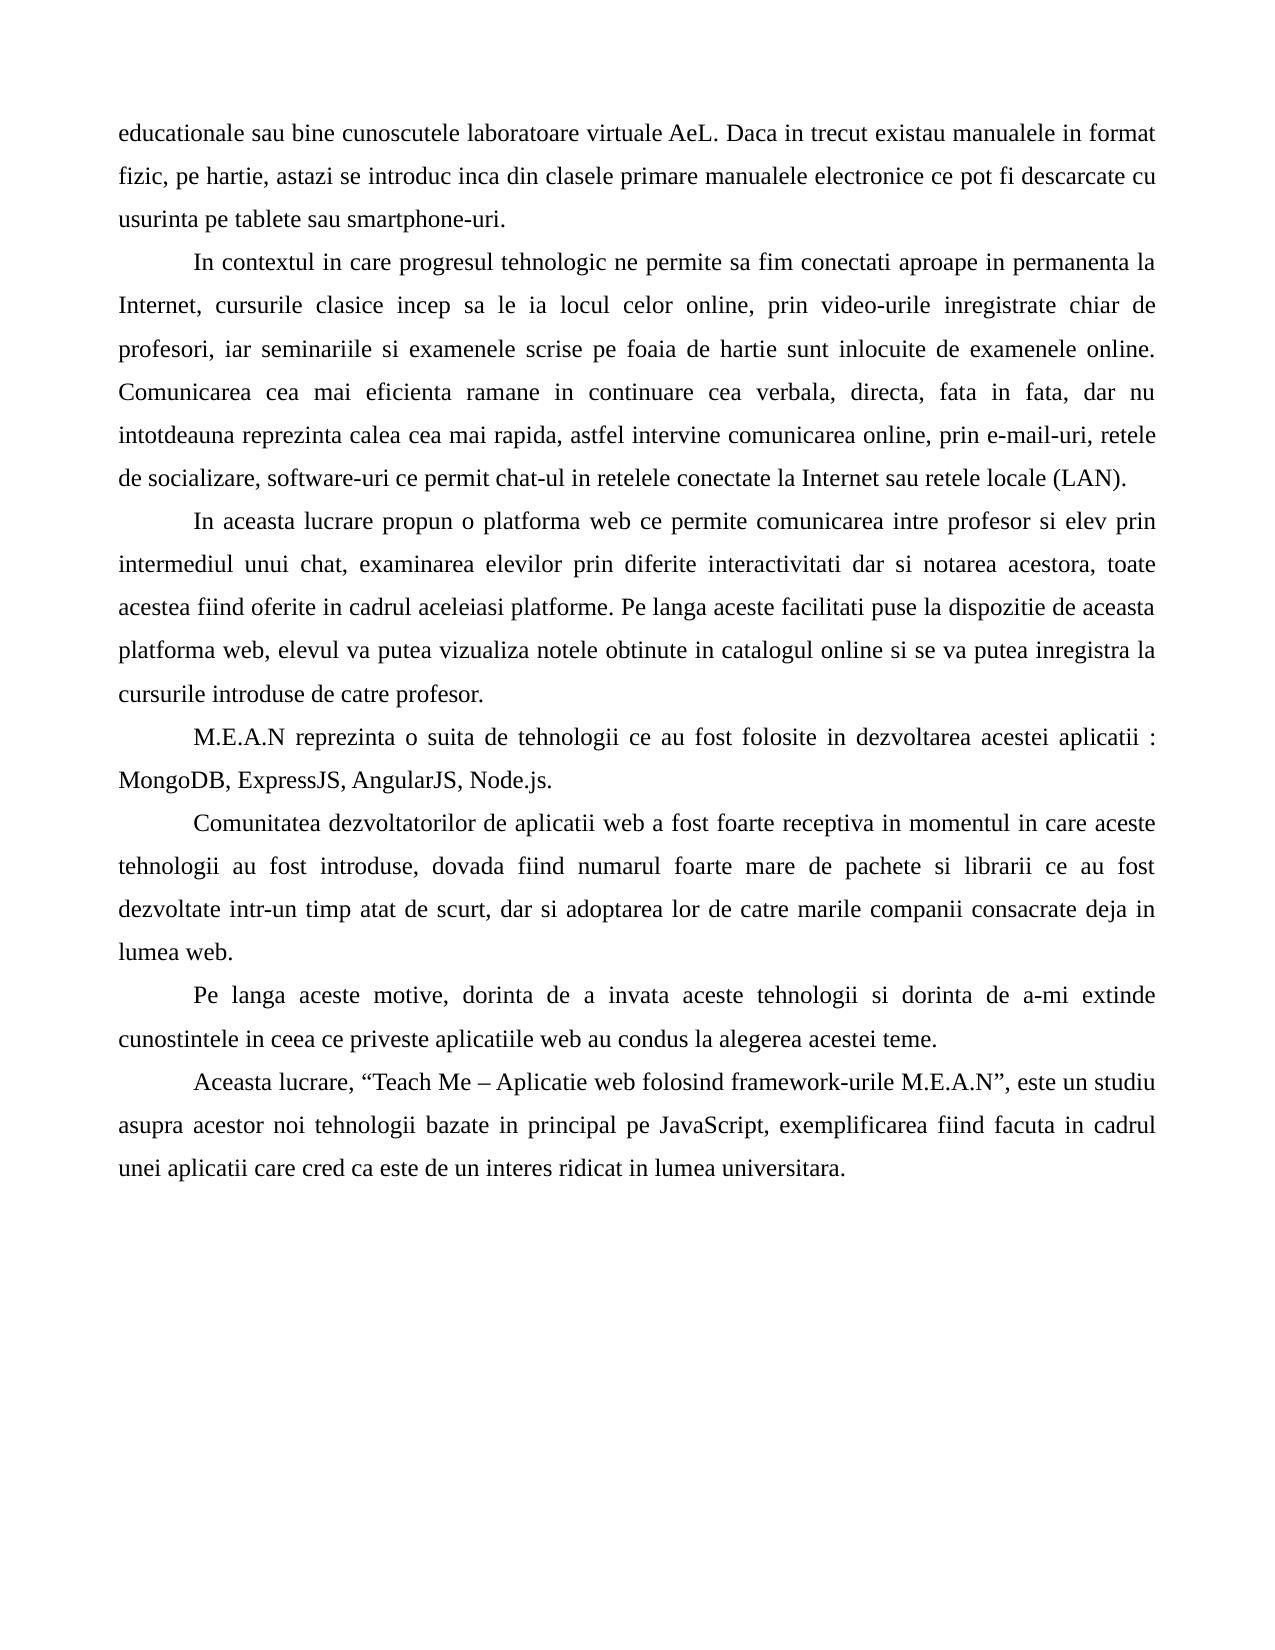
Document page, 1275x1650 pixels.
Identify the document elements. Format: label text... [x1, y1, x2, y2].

text Comunitatea dezvoltatorilor de aplicatii web a fost foarte receptiva in momentul in care aceste tehnologii au fost introduse, dovada fiind numarul foarte mare de pachete si librarii ce au fost dezvoltate intr-un timp atat de scurt, dar si adoptarea lor de catre marile companii consacrate deja in lumea web. [118, 808, 1157, 966]
text educationale sau bine cunoscutele laboratoare virtuale AeL. Daca in trecut existau manualele in format fizic, pe hartie, astazi se introduc inca din clasele primare manualele electronice ce pot fi descarcate cu usurinta pe tablete sau smartphone-uri. [118, 118, 1157, 233]
text Pe langa aceste motive, dorinta de a invata aceste tehnologii si dorinta de a-mi extinde cunostintele in ceea ce priveste aplicatiile web au condus la alegerea acestei teme. [118, 981, 1157, 1052]
text In contextul in care progresul tehnologic ne permite sa fim conectati aproape in permanenta la Internet, cursurile clasice incep sa le ia locul celor online, prin video-urile inregistrate chiar de profesori, iar seminariile si examenele scrise pe foaia de hartie sunt inlocuite de examenele online. Comunicarea cea mai eficienta ramane in continuare cea verbala, directa, fata in fata, dar nu intotdeauna reprezinta calea cea mai rapida, astfel intervine comunicarea online, prin e-mail-uri, retele de socializare, software-uri ce permit chat-ul in retelele conectate la Internet sau retele locale (LAN). [118, 247, 1157, 492]
text Aceasta lucrare, “Teach Me – Aplicatie web folosind framework-urile M.E.A.N”, este un studiu asupra acestor noi tehnologii bazate in principal pe JavaScript, exemplificarea fiind facuta in cadrul unei aplicatii care cred ca este de un interes ridicat in lumea universitara. [118, 1067, 1157, 1182]
text M.E.A.N reprezinta o suita de tehnologii ce au fost folosite in dezvoltarea acestei aplicatii : MongoDB, ExpressJS, AngularJS, Node.js. [118, 722, 1157, 794]
text In aceasta lucrare propun o platforma web ce permite comunicarea intre profesor si elev prin intermediul unui chat, examinarea elevilor prin diferite interactivitati dar si notarea acestora, toate acestea fiind oferite in cadrul aceleiasi platforme. Pe langa aceste facilitati puse la dispozitie de aceasta platforma web, elevul va putea vizualiza notele obtinute in catalogul online si se va putea inregistra la cursurile introduse de catre profesor. [118, 506, 1157, 707]
